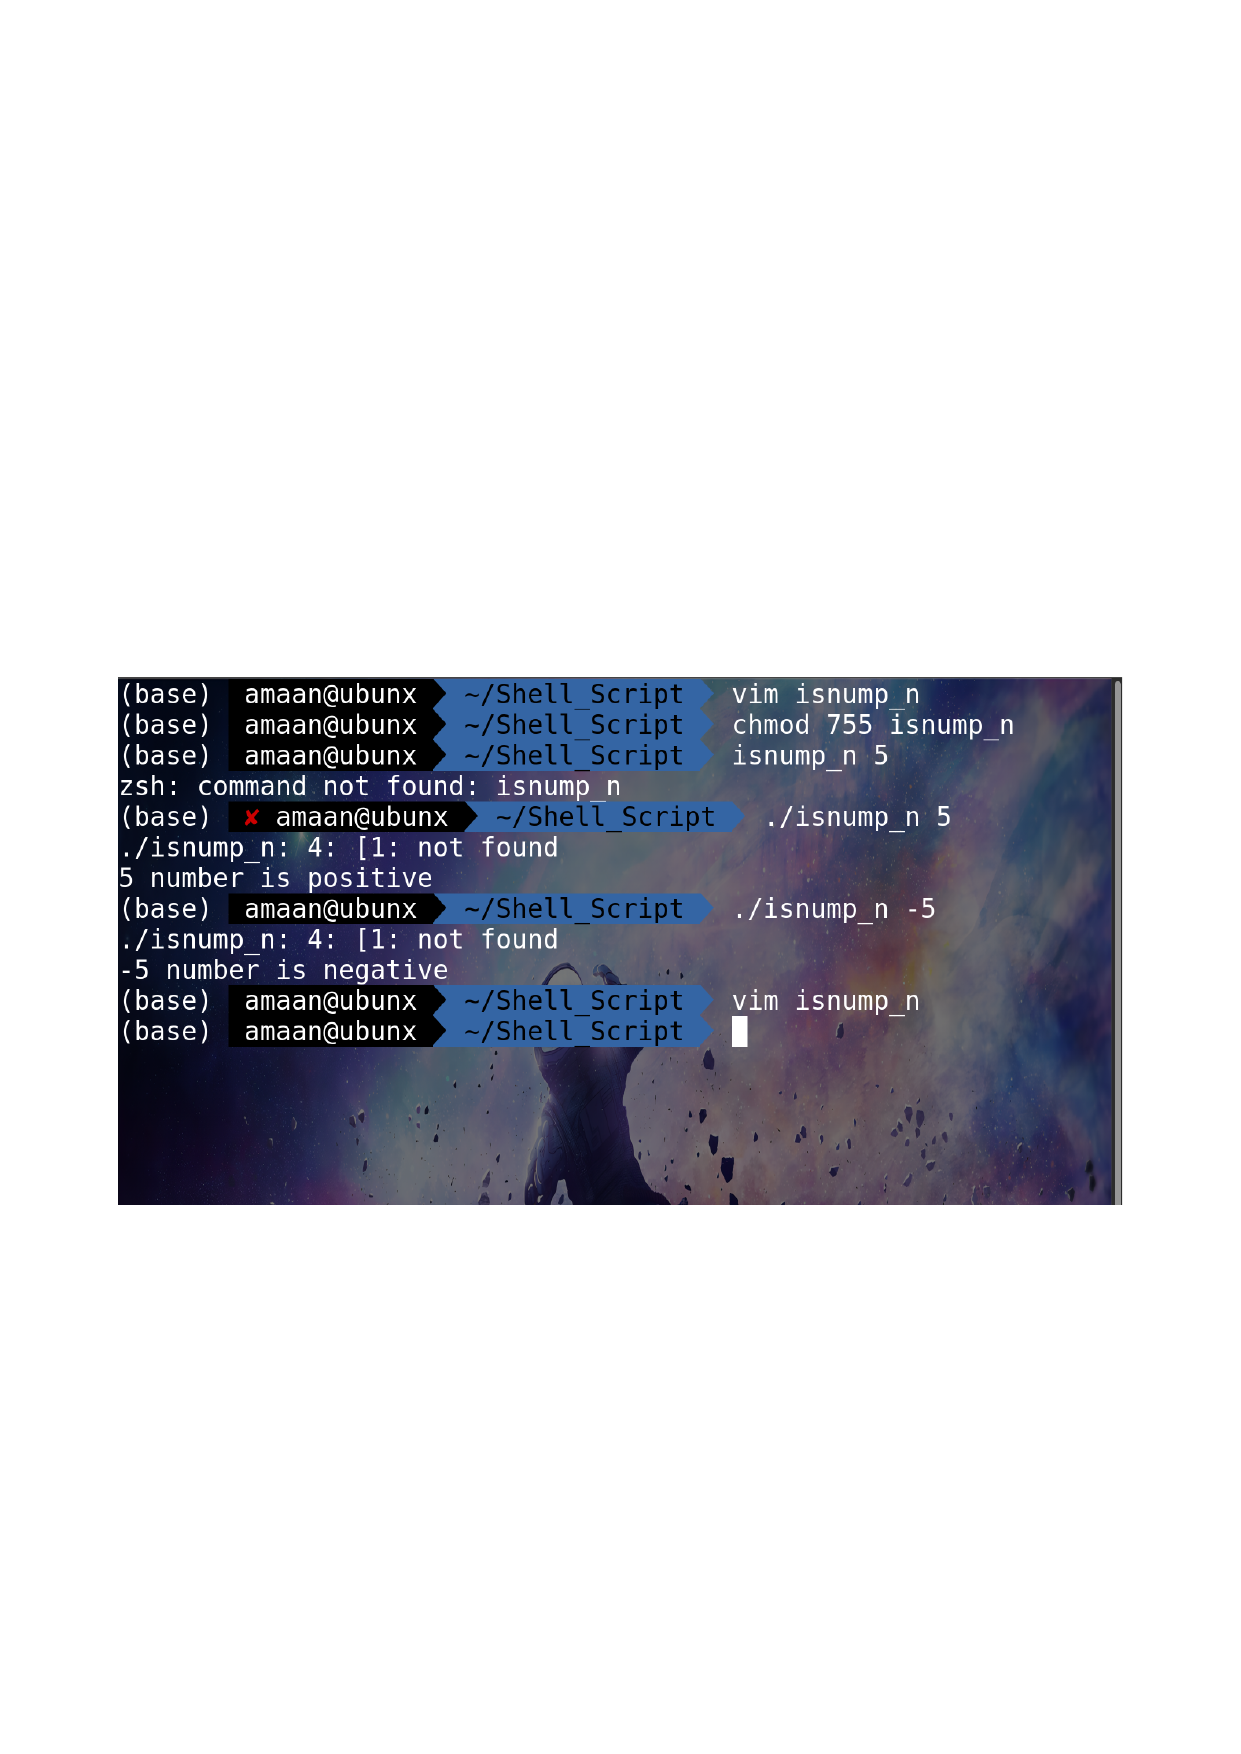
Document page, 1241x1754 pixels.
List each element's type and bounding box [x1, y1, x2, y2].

picture [118, 677, 1123, 1205]
